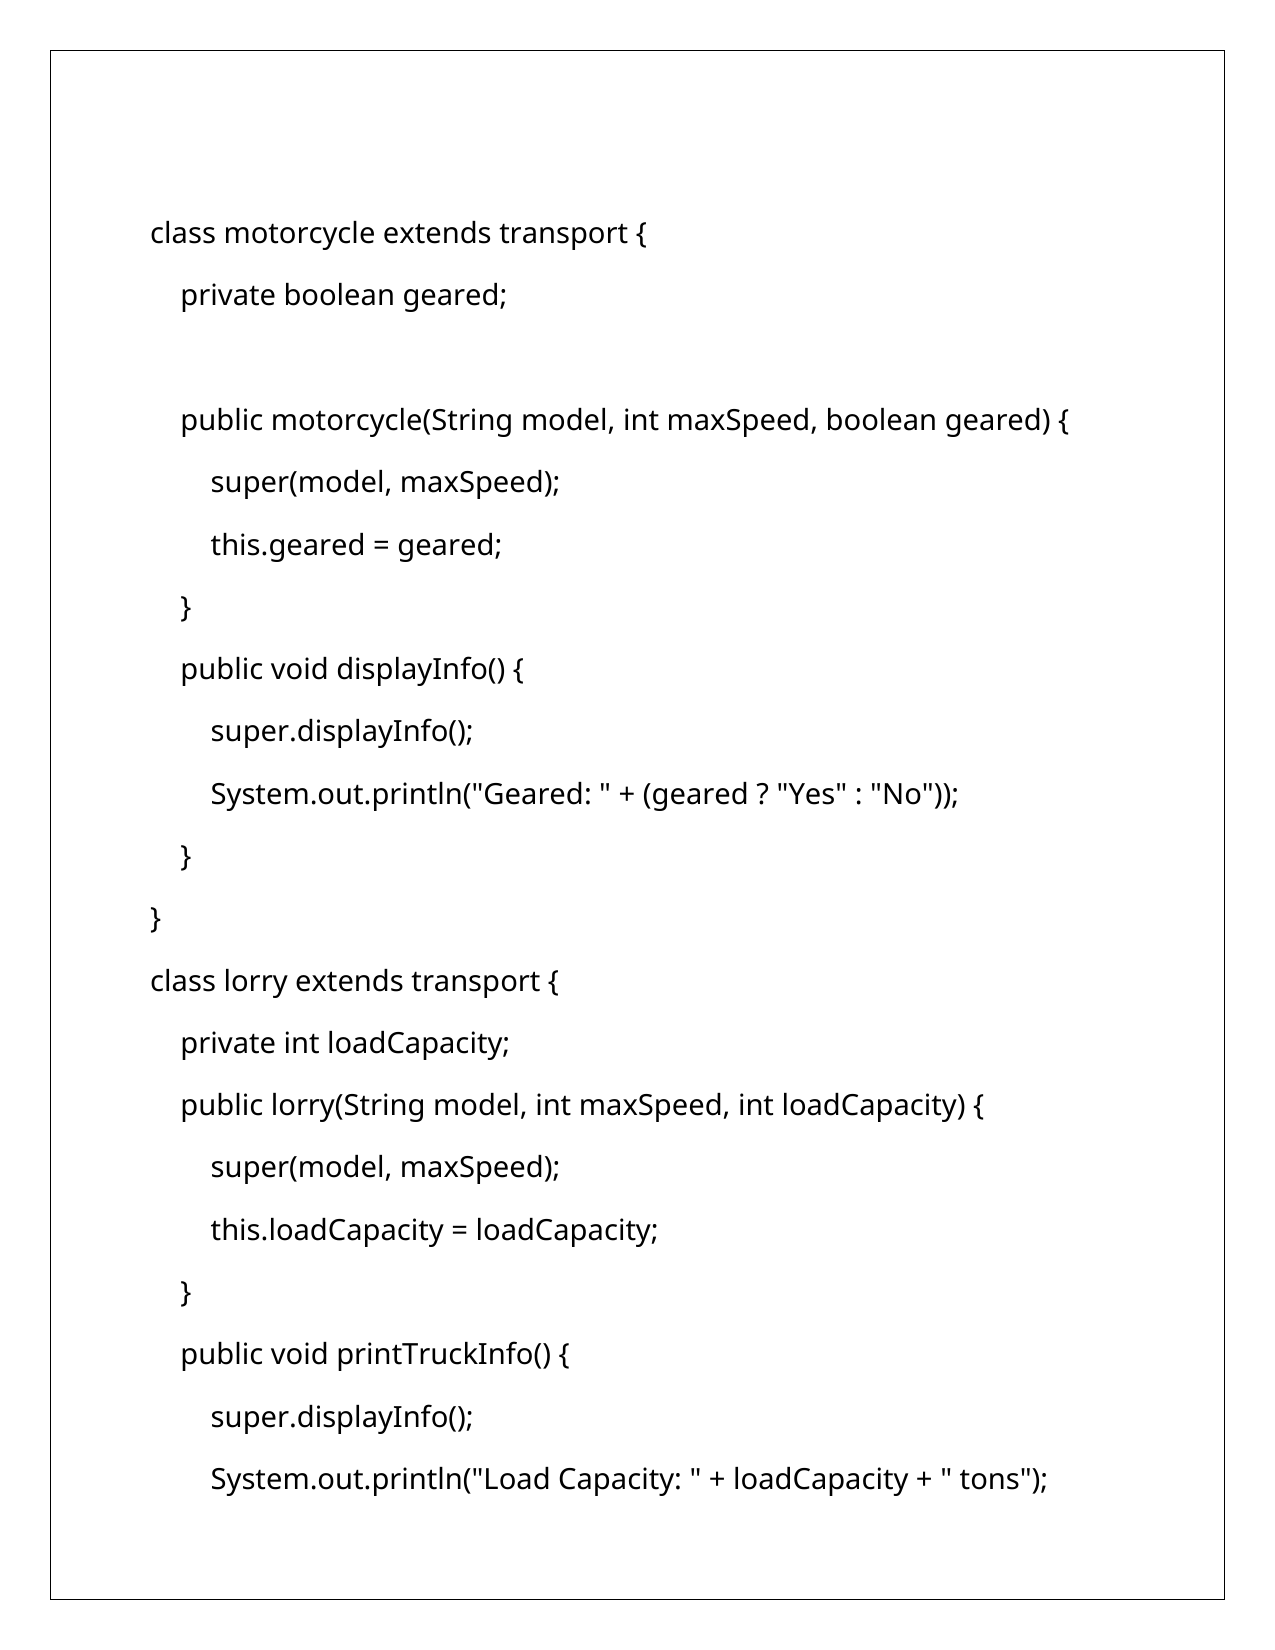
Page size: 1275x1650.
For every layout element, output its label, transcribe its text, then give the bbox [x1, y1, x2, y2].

text this.loadCapacity = loadCapacity; [150, 1209, 1125, 1249]
text public void displayInfo() { [150, 648, 1125, 688]
text super.displayInfo(); [150, 1396, 1125, 1436]
text } [150, 1271, 1125, 1311]
text super(model, maxSpeed); [150, 1147, 1125, 1186]
text super(model, maxSpeed); [150, 461, 1125, 501]
text class lorry extends transport { [150, 960, 1125, 999]
text } [150, 586, 1125, 626]
text this.geared = geared; [150, 524, 1125, 563]
text } [150, 835, 1125, 875]
text public void printTruckInfo() { [150, 1333, 1125, 1373]
text private boolean geared; [150, 274, 1125, 314]
text System.out.println("Geared: " + (geared ? "Yes" : "No")); [150, 773, 1125, 813]
text public motorcycle(String model, int maxSpeed, boolean geared) { [150, 399, 1125, 439]
text class motorcycle extends transport { [150, 212, 1125, 252]
text } [150, 897, 1125, 937]
text public lorry(String model, int maxSpeed, int loadCapacity) { [150, 1084, 1125, 1124]
text super.displayInfo(); [150, 711, 1125, 750]
text System.out.println("Load Capacity: " + loadCapacity + " tons"); [150, 1458, 1125, 1498]
text private int loadCapacity; [150, 1022, 1125, 1062]
